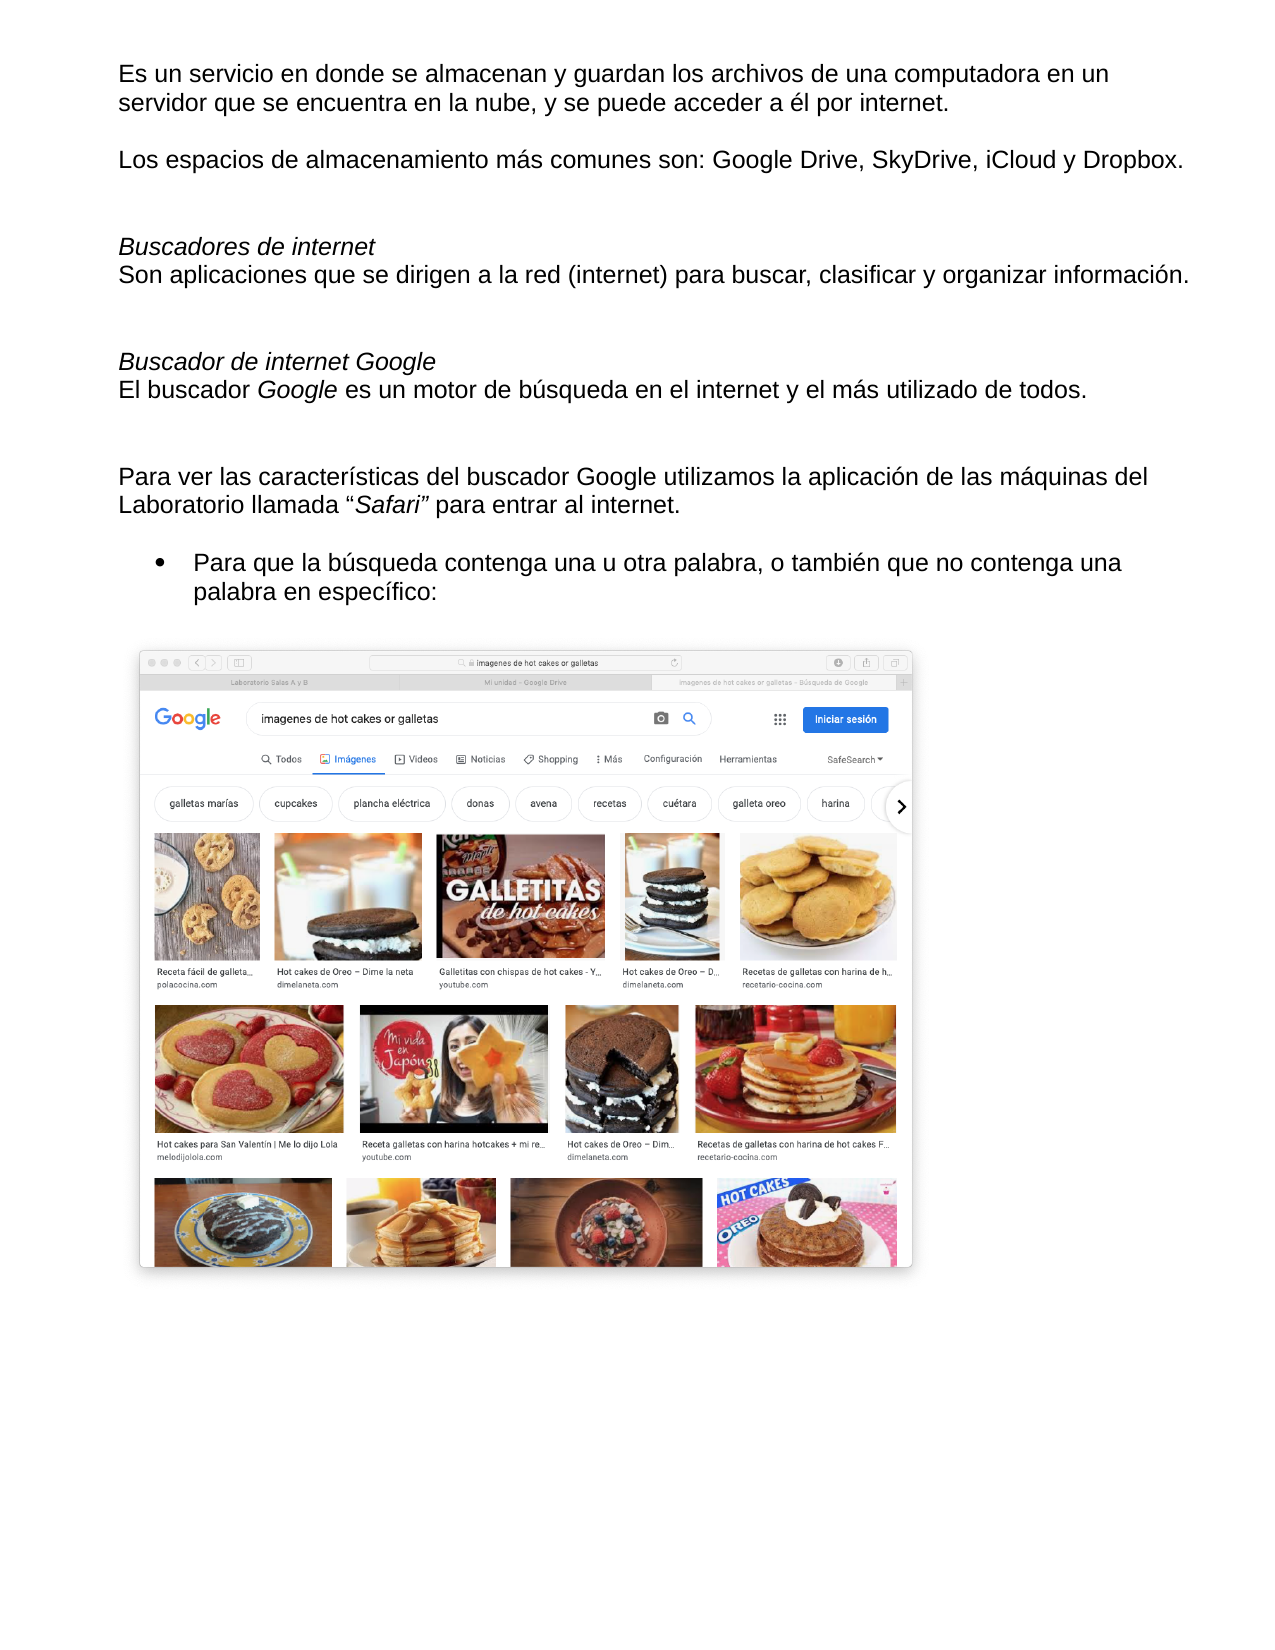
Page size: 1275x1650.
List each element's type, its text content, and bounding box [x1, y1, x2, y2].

text Buscadores de internet [118, 232, 1205, 260]
list Para que la búsqueda contenga una u otra palabra, o también que no contenga una palabra en específico: [156, 548, 1205, 606]
text El buscador Google es un motor de búsqueda en el internet y el más utilizado de todos. [118, 375, 1205, 404]
text Los espacios de almacenamiento más comunes son: Google Drive, SkyDrive, iCloud y Dropbox. [118, 145, 1205, 174]
text Para ver las características del buscador Google utilizamos la aplicación de las máquinas del Laboratorio llamada “Safari” para entrar al internet. [118, 462, 1205, 519]
text Es un servicio en donde se almacenan y guardan los archivos de una computadora en un servidor que se encuentra en la nube, y se puede acceder a él por internet. [118, 59, 1205, 117]
text Buscador de internet Google [118, 347, 1205, 375]
text Son aplicaciones que se dirigen a la red (internet) para buscar, clasificar y organizar información. [118, 260, 1205, 289]
